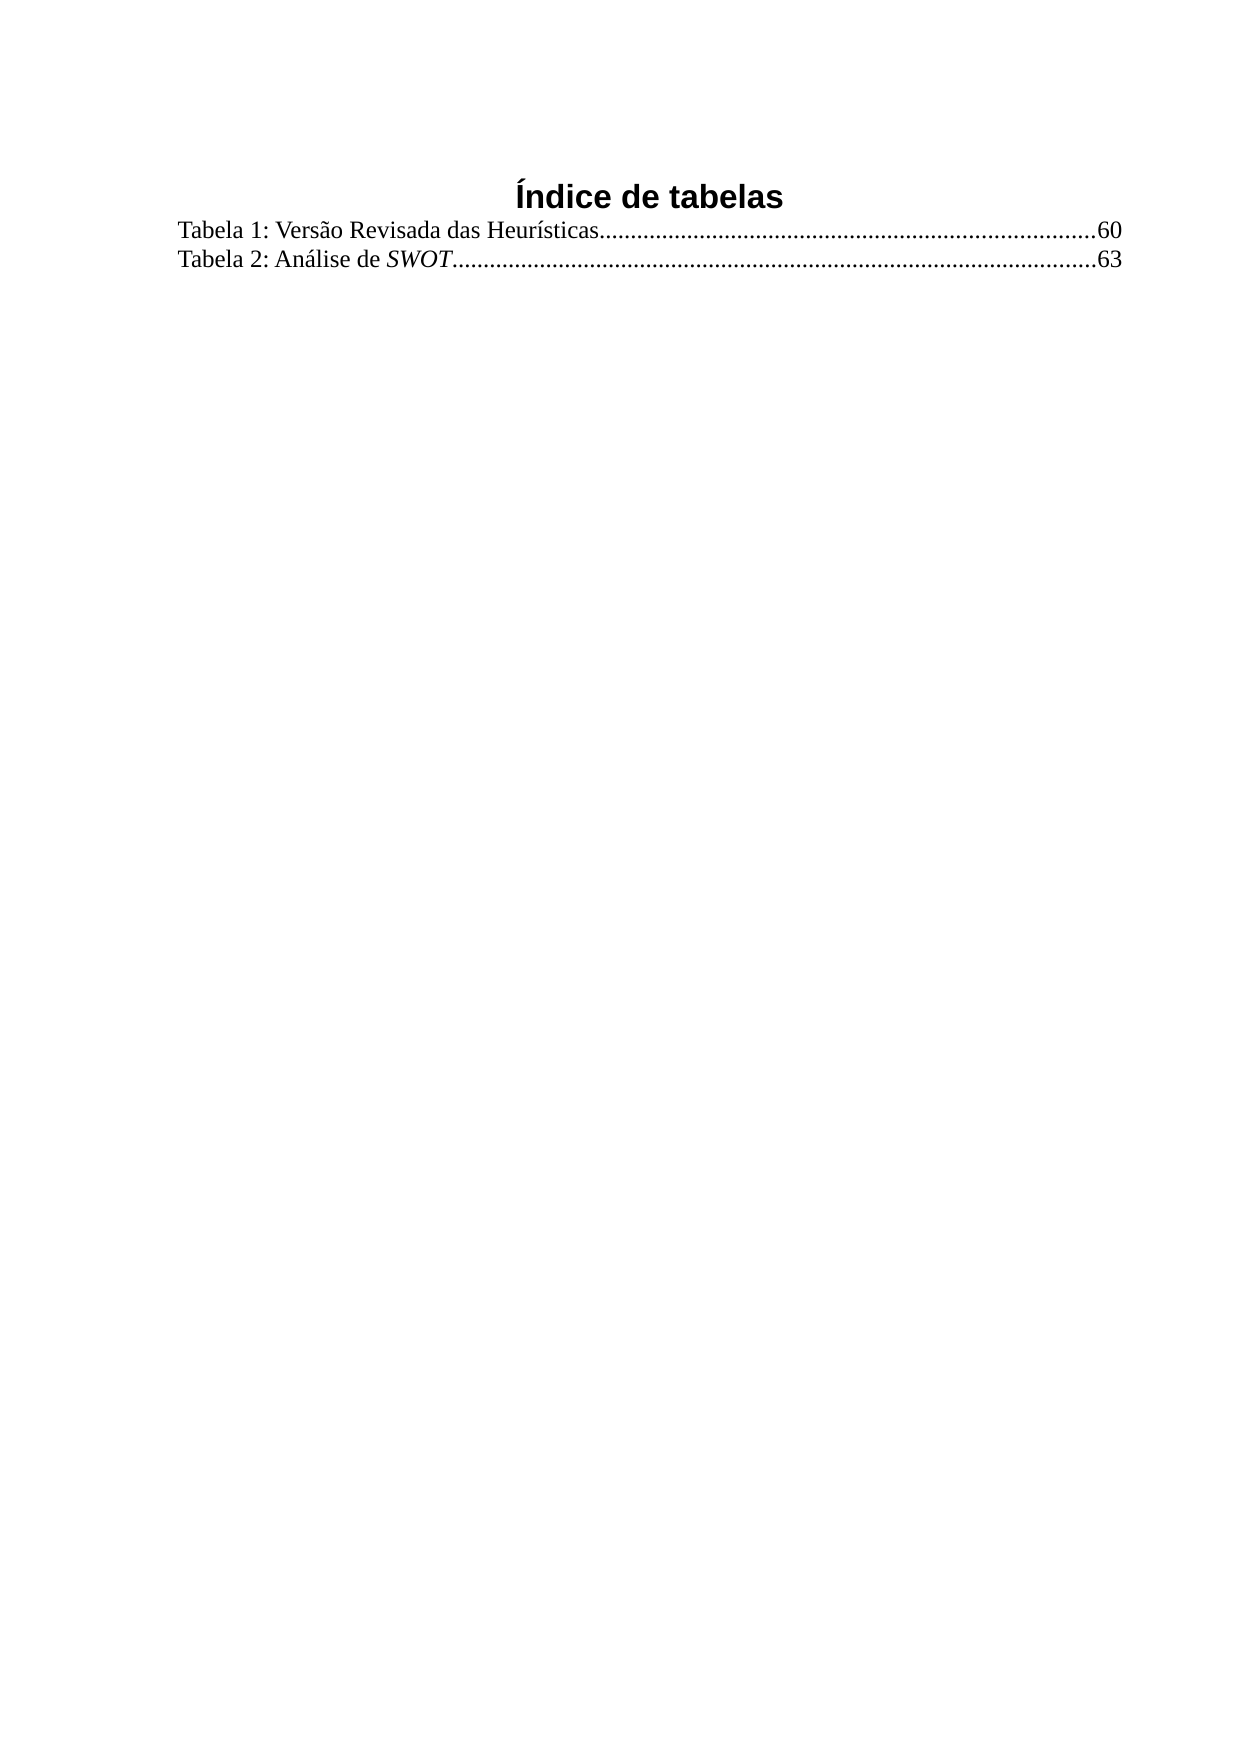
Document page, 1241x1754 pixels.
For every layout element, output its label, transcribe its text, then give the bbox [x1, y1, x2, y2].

subtitle Índice de tabelas [177, 177, 1122, 216]
text Tabela 1: Versão Revisada das Heurísticas 60 [177, 216, 1122, 244]
text Tabela 2: Análise de SWOT 63 [177, 244, 1122, 273]
